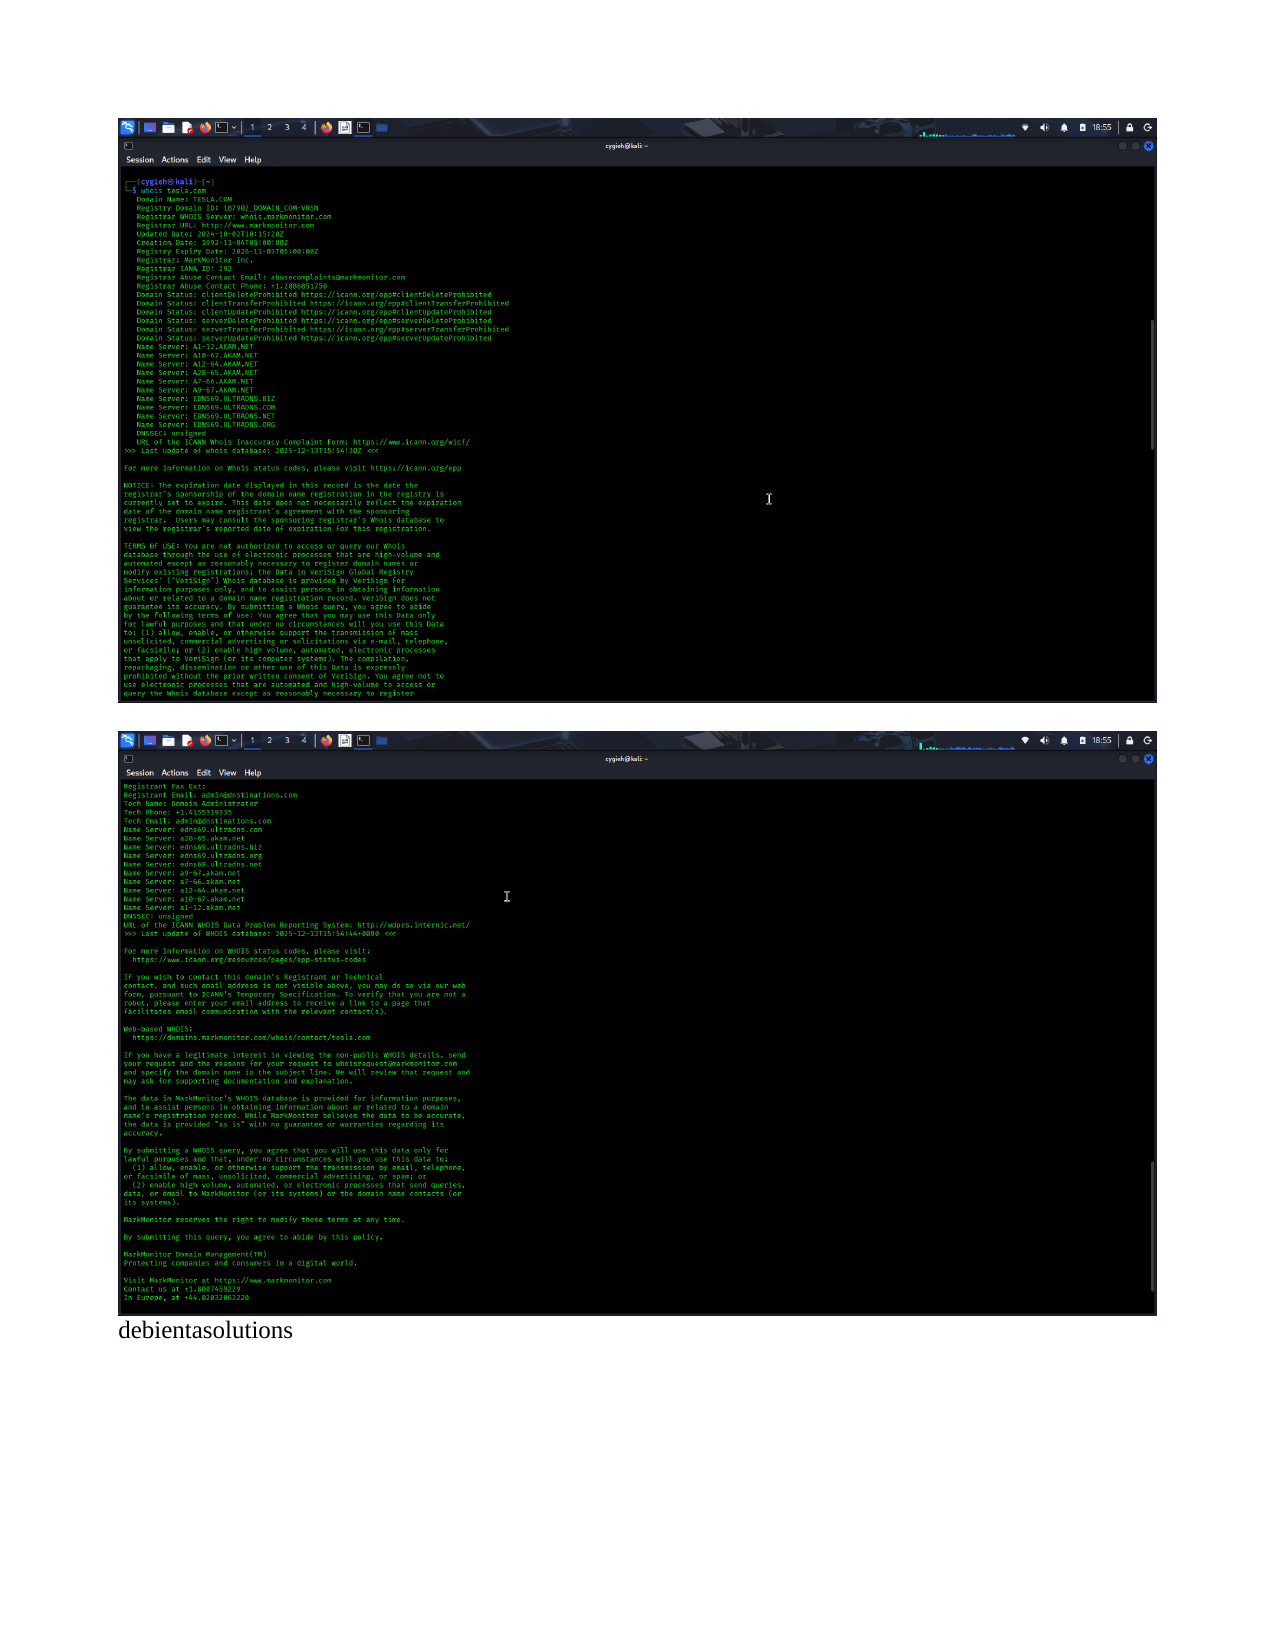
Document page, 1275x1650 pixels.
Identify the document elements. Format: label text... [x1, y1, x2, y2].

text debientasolutions [118, 1316, 1157, 1344]
picture [118, 118, 1157, 703]
picture [118, 731, 1157, 1316]
